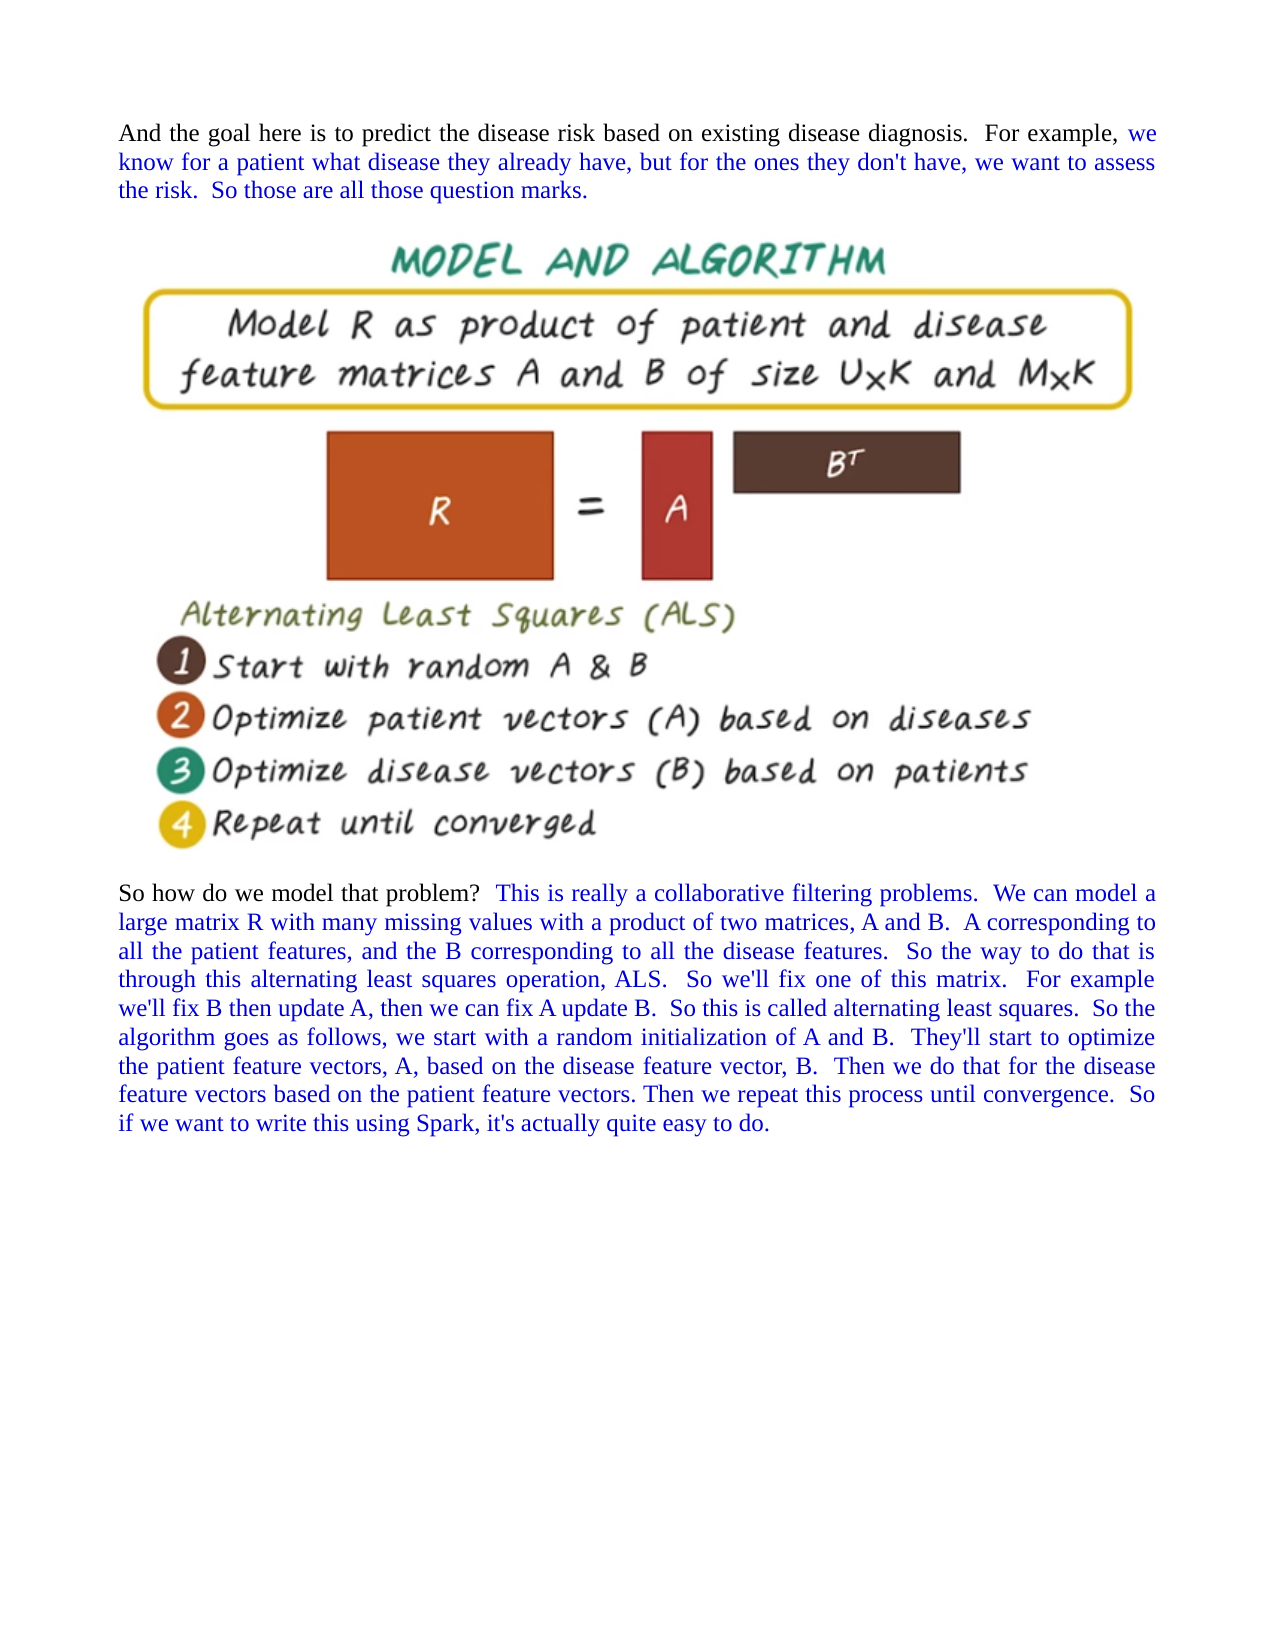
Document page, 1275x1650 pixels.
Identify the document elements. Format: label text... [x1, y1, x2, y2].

text And the goal here is to predict the disease risk based on existing disease diagnosis. For example, we know for a patient what disease they already have, but for the ones they don't have, we want to assess the risk. So those are all those question marks. [118, 118, 1157, 204]
text So how do we model that problem? This is really a collaborative filtering problems. We can model a large matrix R with many missing values with a product of two matrices, A and B. A corresponding to all the patient features, and the B corresponding to all the disease features. So the way to do that is through this alternating least squares operation, ALS. So we'll fix one of this matrix. For example we'll fix B then update A, then we can fix A update B. So this is called alternating least squares. So the algorithm goes as follows, we start with a random initialization of A and B. They'll start to optimize the patient feature vectors, A, based on the disease feature vector, B. Then we do that for the disease feature vectors based on the patient feature vectors. Then we repeat this process until convergence. So if we want to write this using Spark, it's actually quite easy to do. [118, 878, 1157, 1137]
picture [118, 233, 1157, 850]
